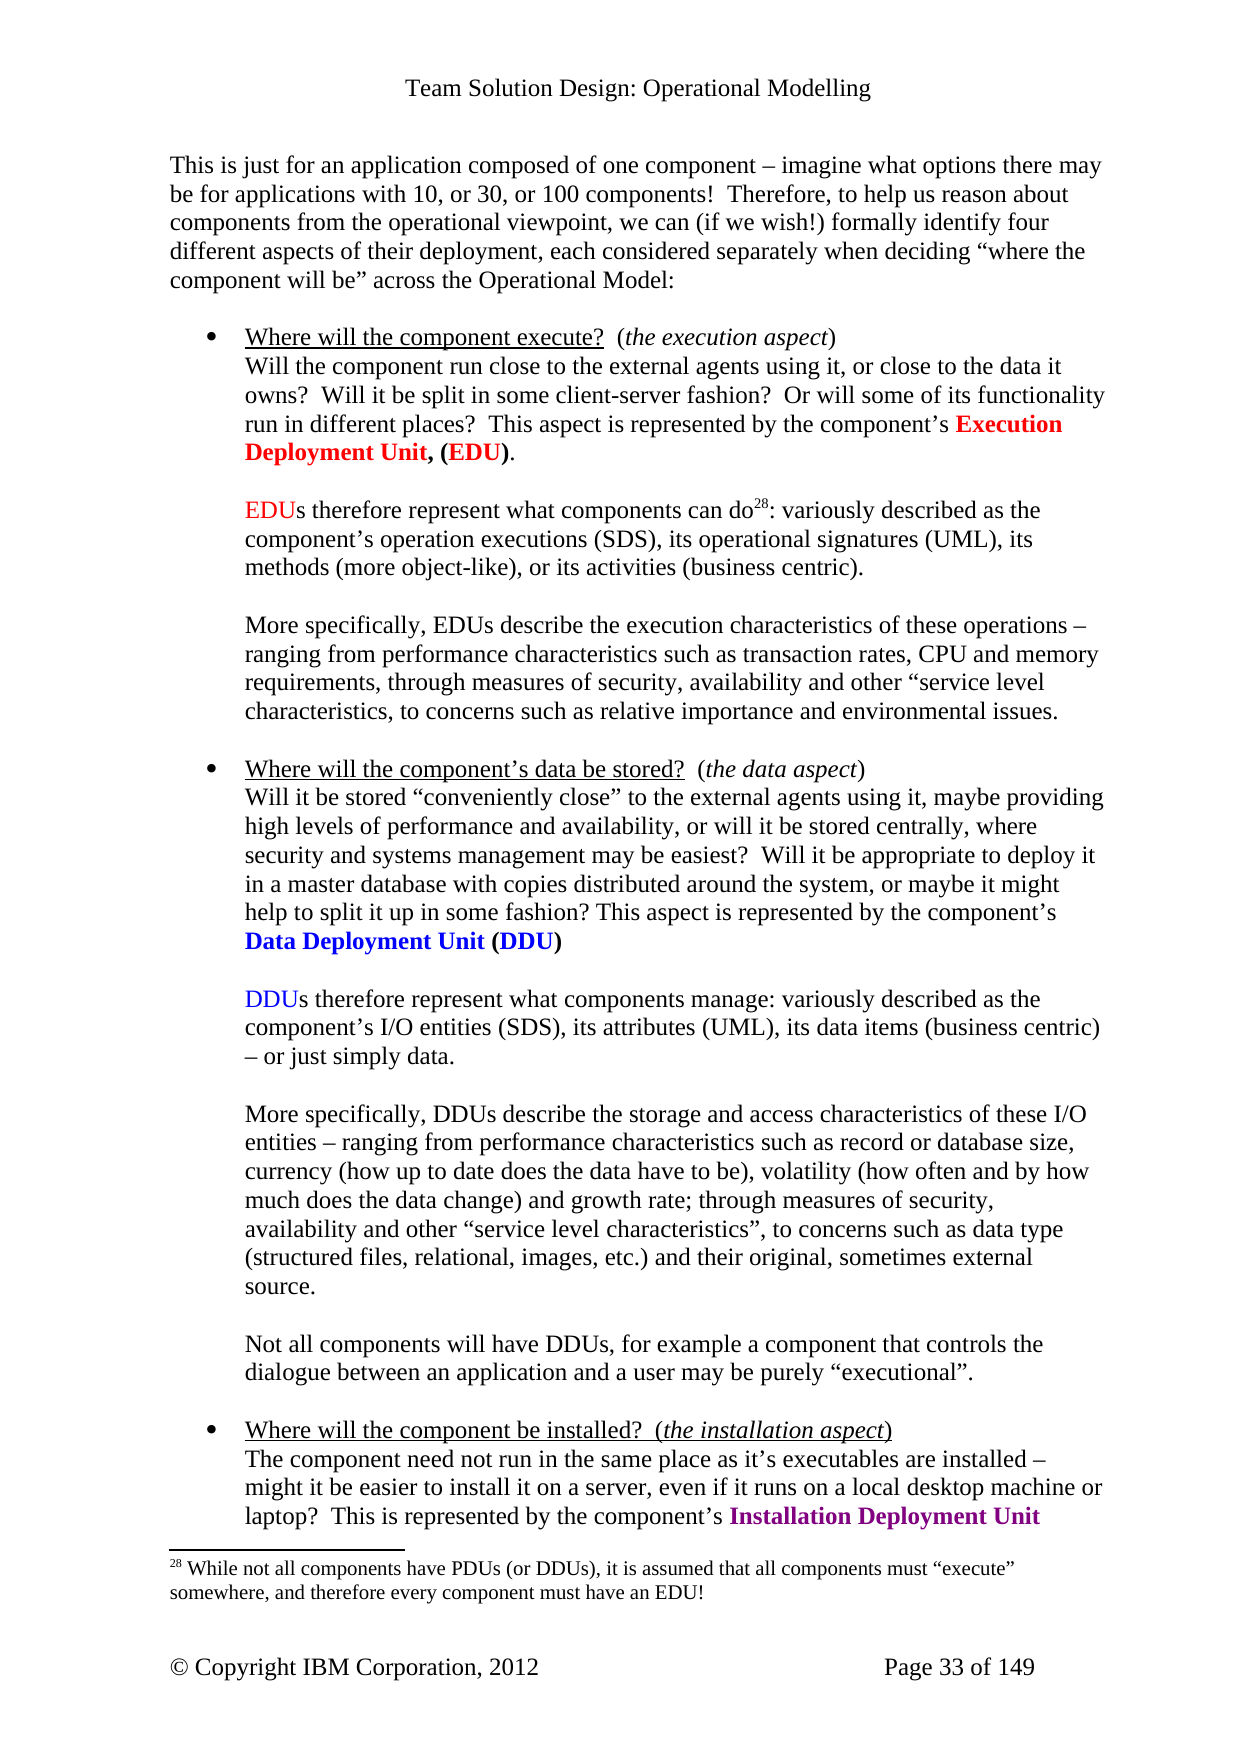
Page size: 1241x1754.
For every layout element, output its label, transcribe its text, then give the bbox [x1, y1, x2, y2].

text This is just for an application composed of one component – imagine what options there may be for applications with 10, or 30, or 100 components! Therefore, to help us reason about components from the operational viewpoint, we can (if we wish!) formally identify four different aspects of their deployment, each considered separately when deciding “where the component will be” across the Operational Model: [169, 150, 1107, 294]
list Where will the component execute? (the execution aspect) Will the component run close to the external agents using it, or close to the data it owns? Will it be split in some client-server fashion? Or will some of its functionality run in different places? This aspect is represented by the component’s Execution Deployment Unit, (EDU). EDUs therefore represent what components can do: variously described as the component’s operation executions (SDS), its operational signatures (UML), its methods (more object-like), or its activities (business centric). More specifically, EDUs describe the execution characteristics of these operations – ranging from performance characteristics such as transaction rates, CPU and memory requirements, through measures of security, availability and other “service level characteristics, to concerns such as relative importance and environmental issues. [207, 322, 1107, 754]
list While not all components have PDUs (or DDUs), it is assumed that all components must “execute” somewhere, and therefore every component must have an EDU! [169, 1556, 1107, 1604]
list Where will the component’s data be stored? (the data aspect) Will it be stored “conveniently close” to the external agents using it, maybe providing high levels of performance and availability, or will it be stored centrally, where security and systems management may be easiest? Will it be appropriate to deploy it in a master database with copies distributed around the system, or maybe it might help to split it up in some fashion? This aspect is represented by the component’s Data Deployment Unit (DDU) DDUs therefore represent what components manage: variously described as the component’s I/O entities (SDS), its attributes (UML), its data items (business centric) – or just simply data. More specifically, DDUs describe the storage and access characteristics of these I/O entities – ranging from performance characteristics such as record or database size, currency (how up to date does the data have to be), volatility (how often and by how much does the data change) and growth rate; through measures of security, availability and other “service level characteristics”, to concerns such as data type (structured files, relational, images, etc.) and their original, sometimes external source. Not all components will have DDUs, for example a component that controls the dialogue between an application and a user may be purely “executional”. [207, 754, 1107, 1415]
list Where will the component be installed? (the installation aspect) The component need not run in the same place as it’s executables are installed – might it be easier to install it on a server, even if it runs on a local desktop machine or laptop? This is represented by the component’s Installation Deployment Unit [207, 1415, 1107, 1530]
